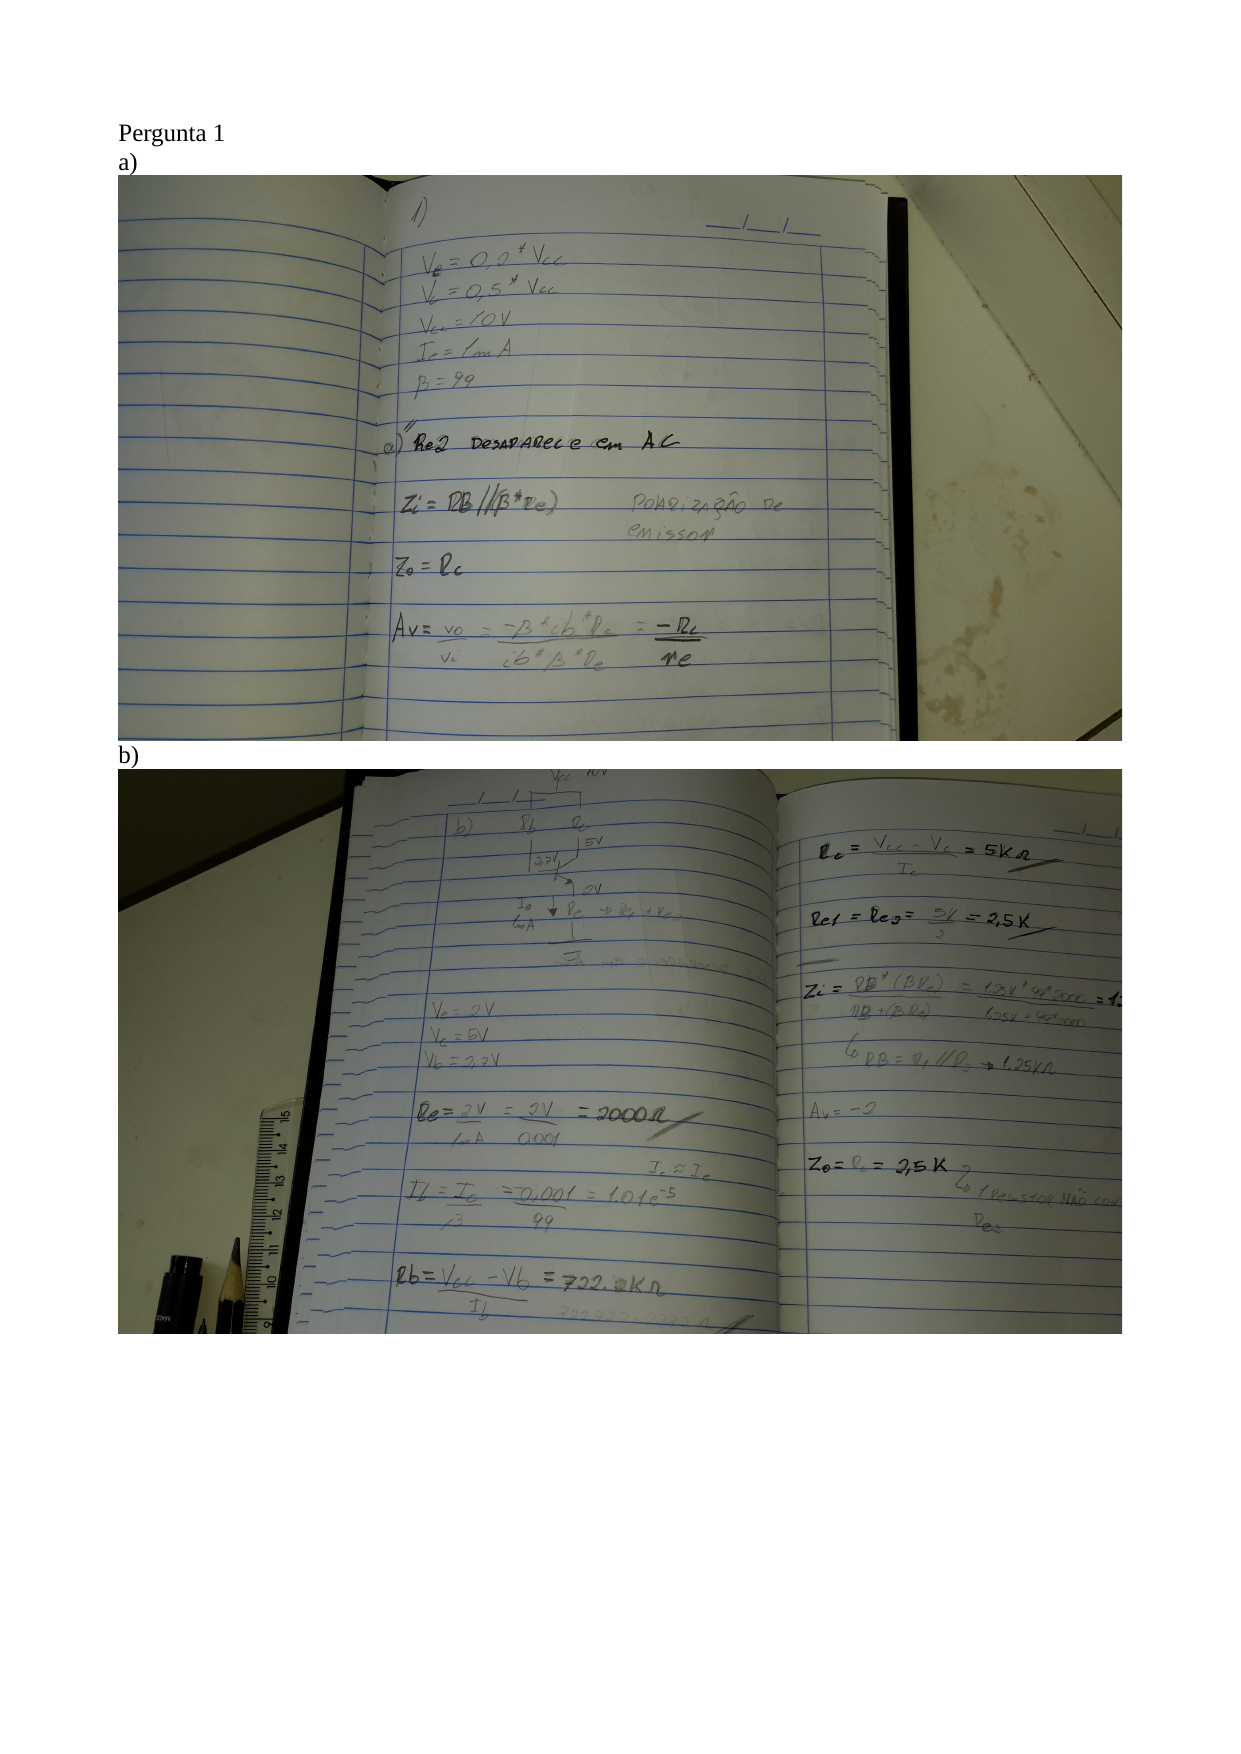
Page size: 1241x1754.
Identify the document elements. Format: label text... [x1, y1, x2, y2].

picture [118, 175, 1123, 741]
text a) [118, 147, 1122, 175]
picture [118, 769, 1123, 1334]
text b) [118, 741, 1122, 769]
text Pergunta 1 [118, 118, 1122, 147]
